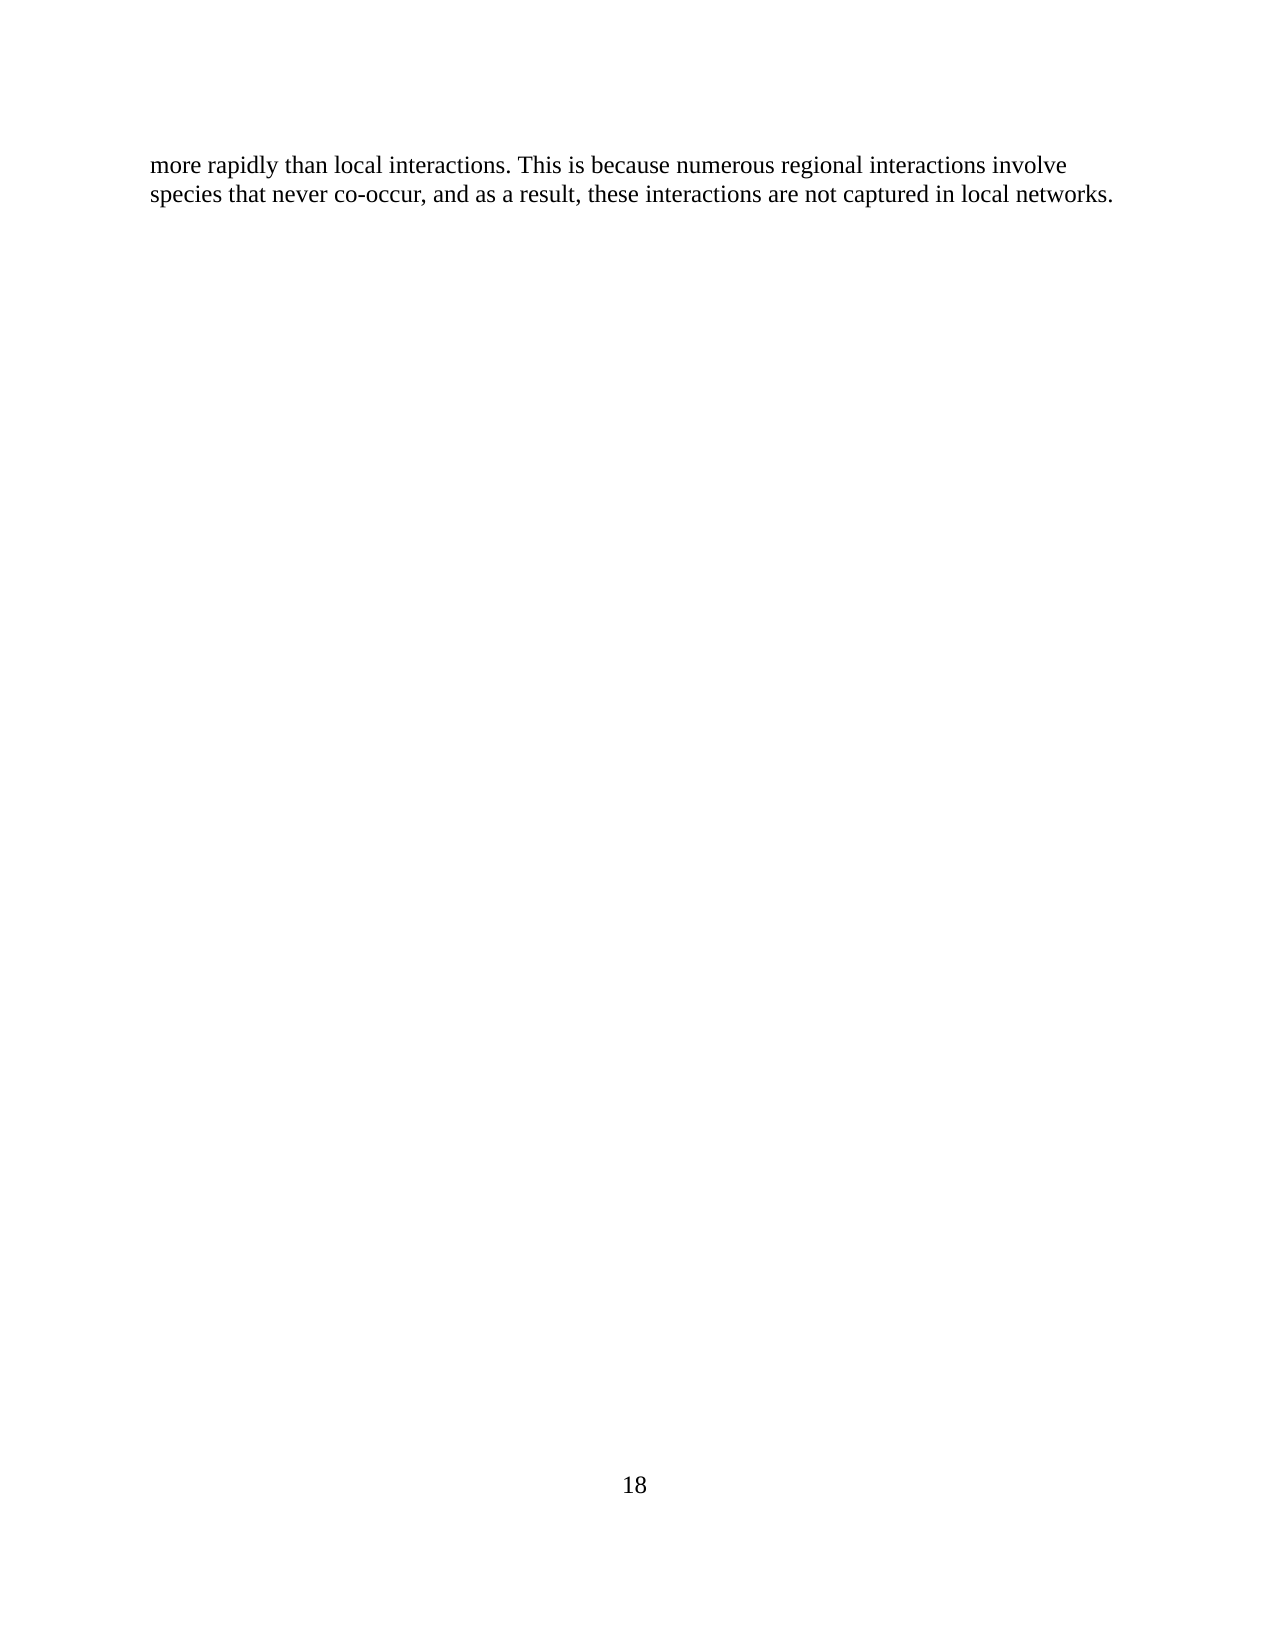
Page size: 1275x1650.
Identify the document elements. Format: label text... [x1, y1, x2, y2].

text On the other hand, local interactions scale both spatially and temporally, given that they have more opportunities to be realized and observed in larger areas and longer durations. This is attributed to factors such as a higher number of individuals, greater trait variations, and increased opportunities for encounters, as highlighted by McLeod et al. (2020). For example, if a local network of probabilistic interactions with an area is derived from a larger network with an area , and is entirely nested within , interaction probabilities should be lower in the smaller network, i.e. . However, if and are disjoint, interaction probabilities could be higher in the smaller area, contingent upon their environmental and biological conditions. Likewise, interaction probabilities are expected to be lower in networks with shorter durations when time intervals are nested. In Fig. 2, we show how the expected number of local host-parasite interactions scales with area, represented as an expanding latitudinal window, in comparison with regional interactions. Even though we employed local probabilities of interactions equal to regional interactions for the purpose of comparison (i.e., using here), we notice that the total number of regional interactions scales more rapidly than local interactions. This is because numerous regional interactions involve species that never co-occur, and as a result, these interactions are not captured in local networks. [150, 150, 1125, 207]
